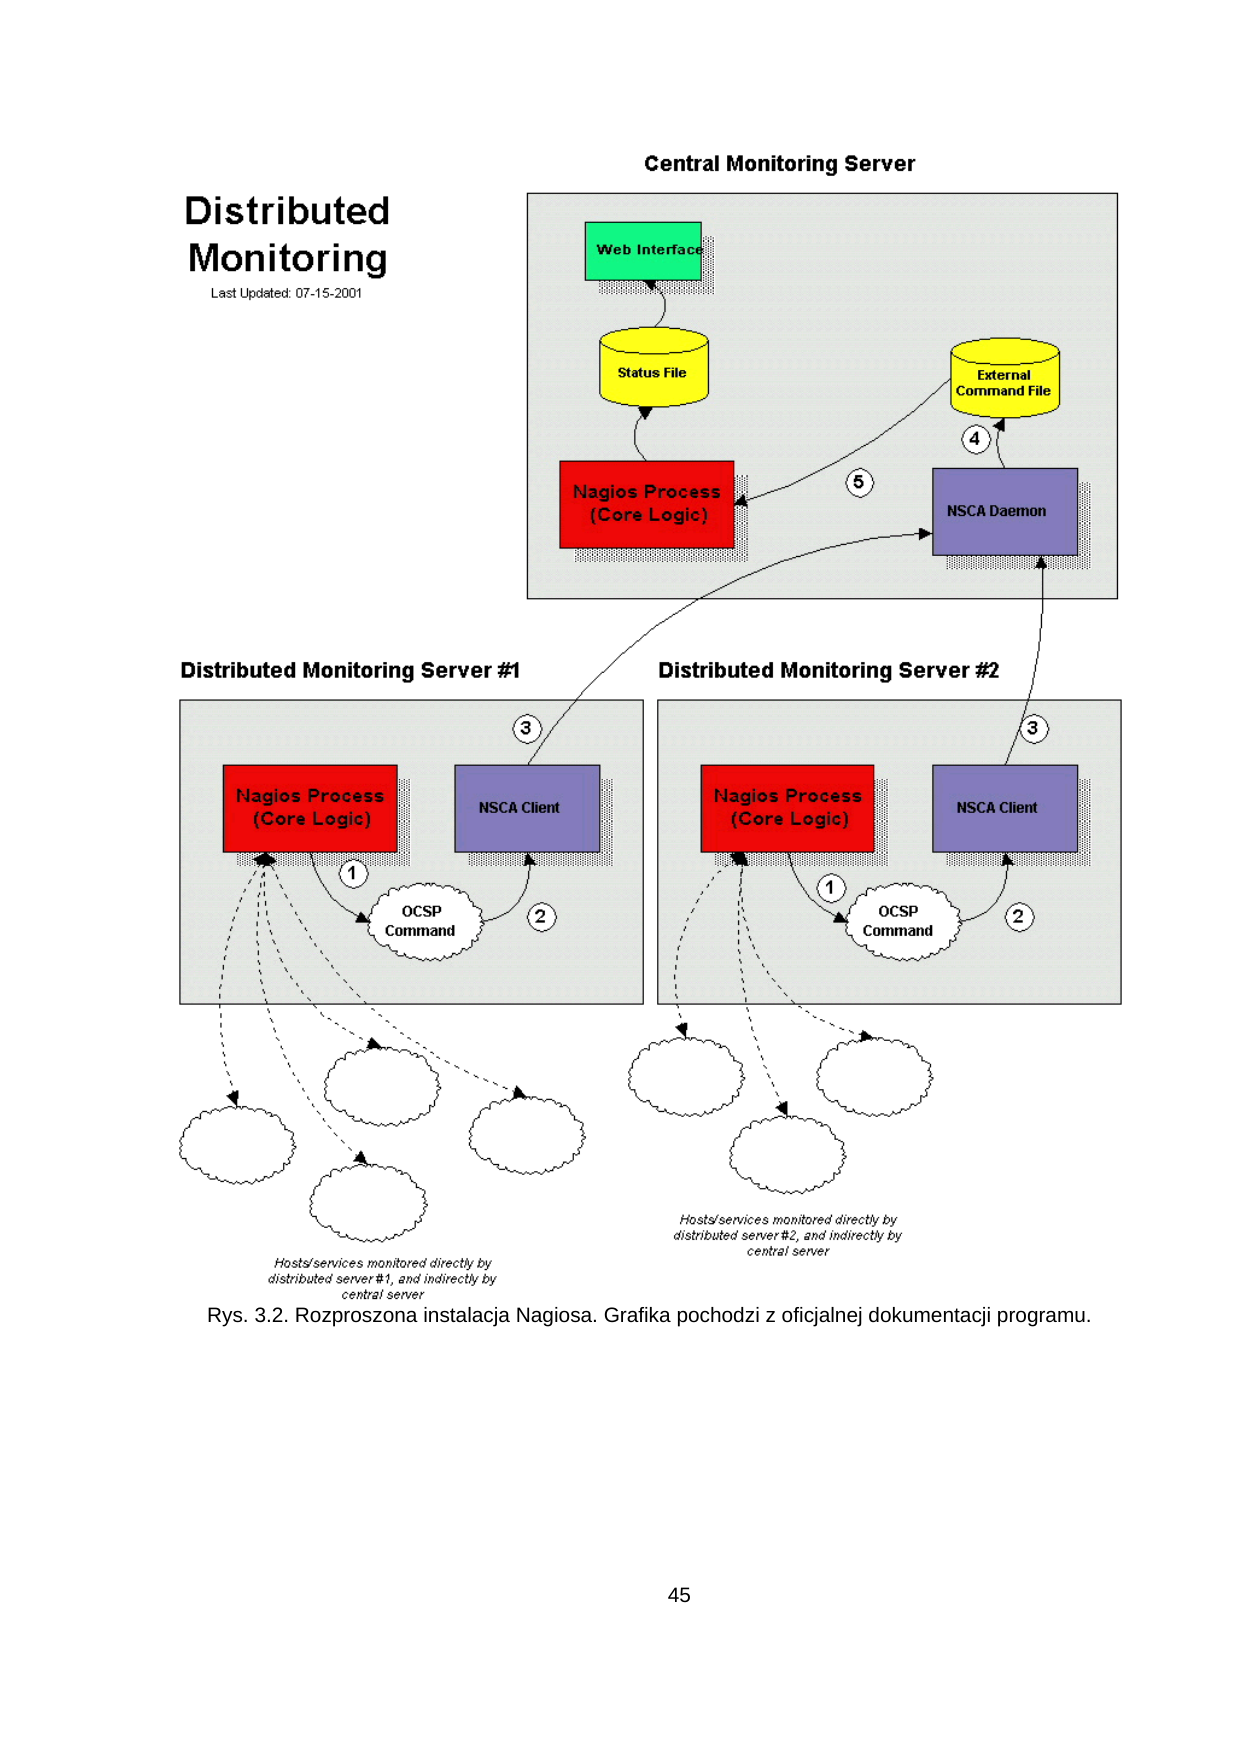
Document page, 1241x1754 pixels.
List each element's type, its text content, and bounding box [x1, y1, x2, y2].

picture [177, 147, 1123, 1304]
text Rys. 3.2. Rozproszona instalacja Nagiosa. Grafika pochodzi z oficjalnej dokumentacji programu. [177, 1304, 1122, 1327]
